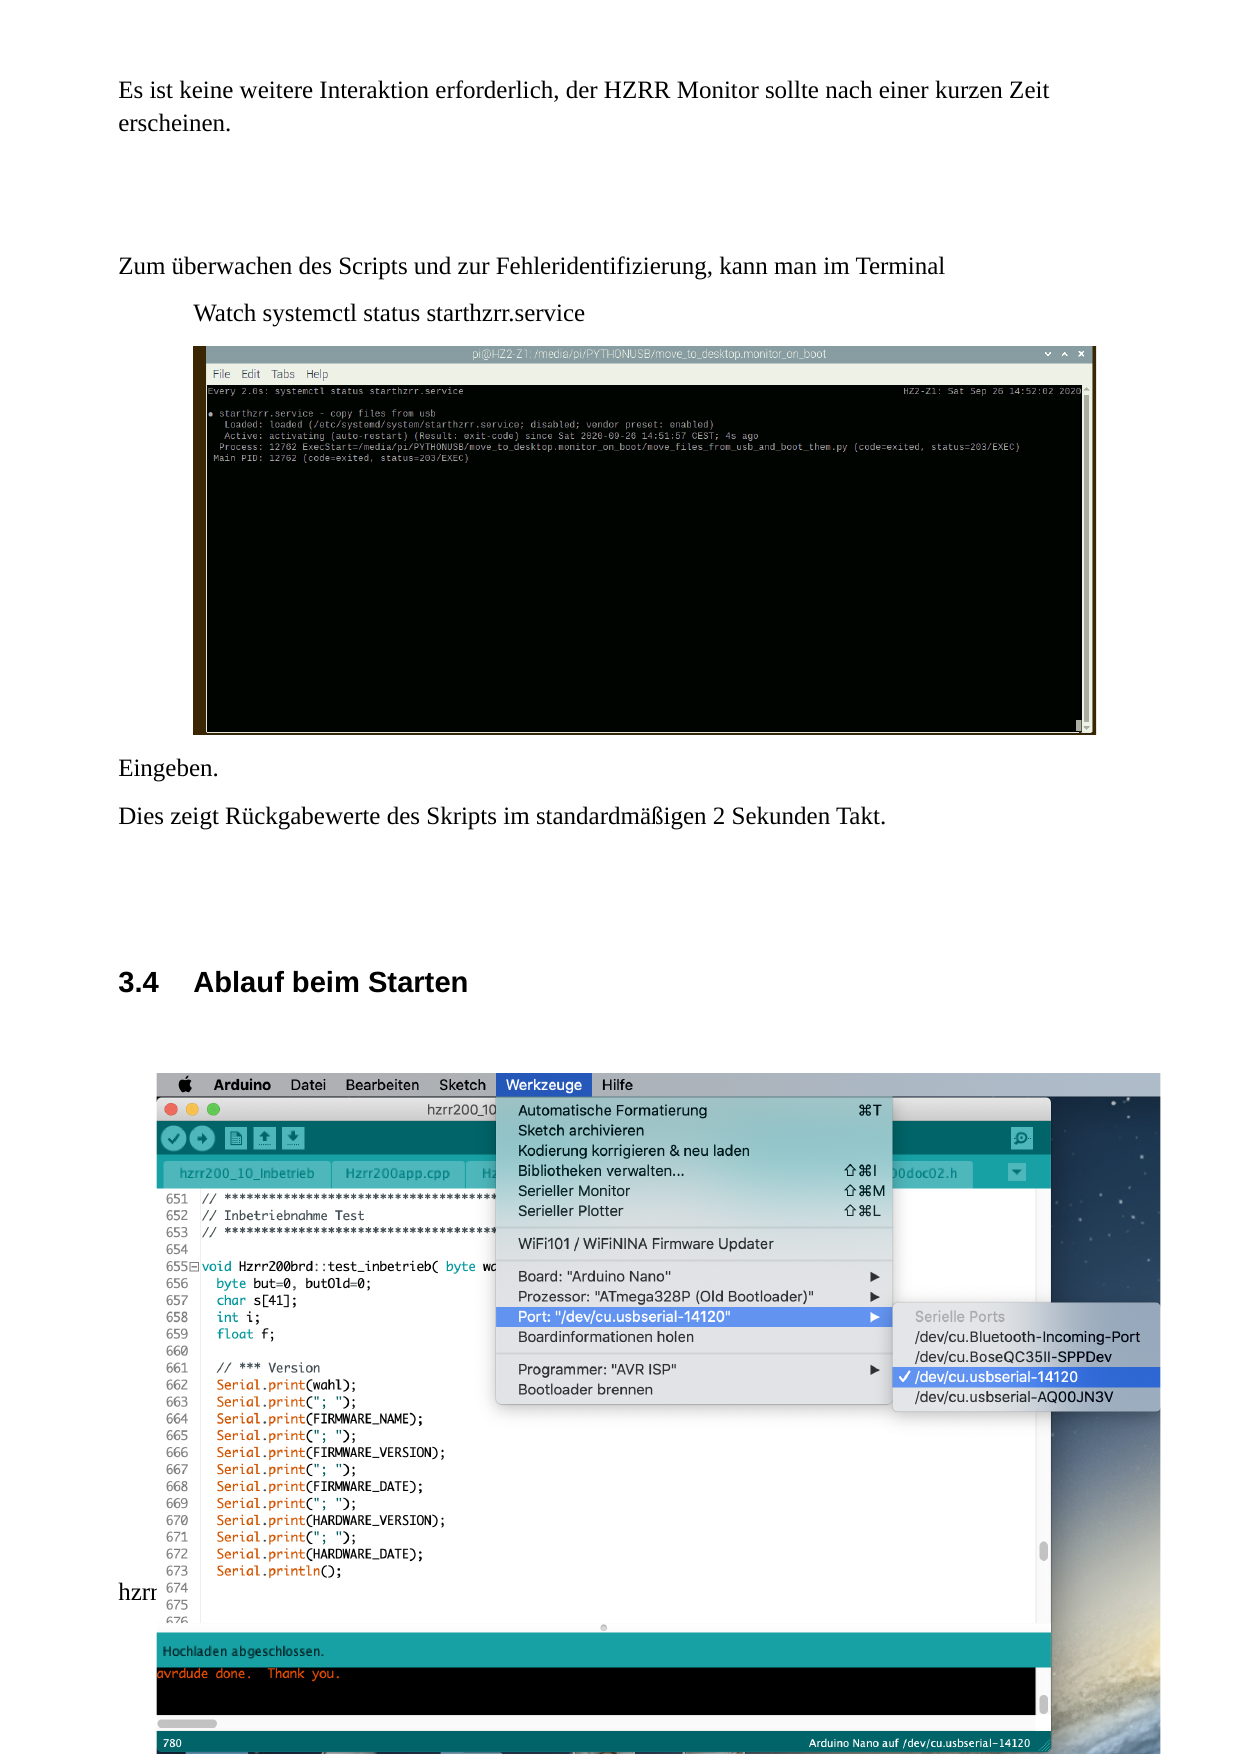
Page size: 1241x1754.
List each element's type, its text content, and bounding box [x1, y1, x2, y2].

text Es ist keine weitere Interaktion erforderlich, der HZRR Monitor sollte nach einer kurzen Zeit erscheinen. [118, 75, 1122, 137]
text Zum überwachen des Scripts und zur Fehleridentifizierung, kann man im Terminal [118, 251, 1122, 279]
text Eingeben. [118, 753, 1122, 782]
subtitle Ablauf beim Starten [118, 965, 1122, 998]
text Dies zeigt Rückgabewerte des Skripts im standardmäßigen 2 Sekunden Takt. [118, 801, 1122, 830]
text Watch systemctl status starthzrr.service [118, 298, 1122, 327]
